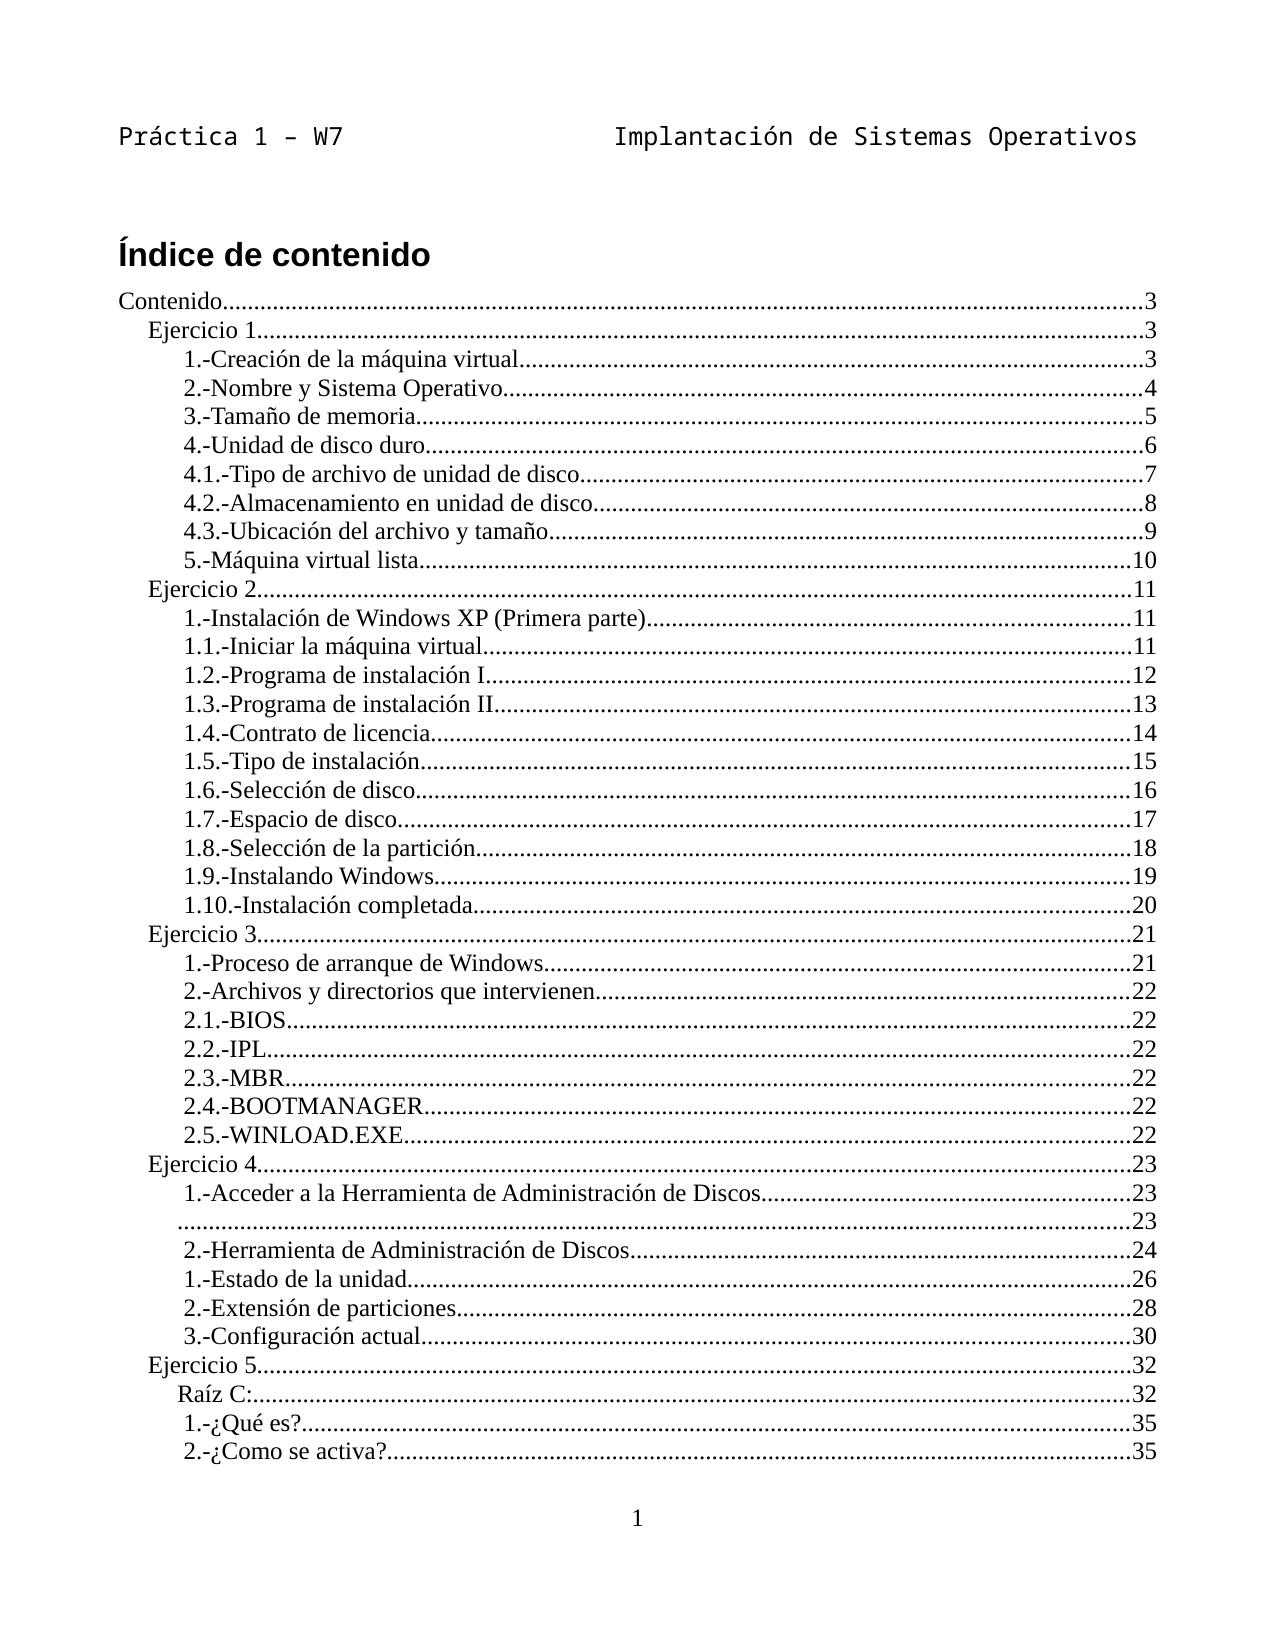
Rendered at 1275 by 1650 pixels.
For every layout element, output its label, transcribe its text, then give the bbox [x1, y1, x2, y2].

text Raíz C: 32 [177, 1379, 1157, 1408]
text 1.8.-Selección de la partición 18 [177, 833, 1157, 861]
text 3.-Configuración actual 30 [177, 1321, 1157, 1350]
text 1.5.-Tipo de instalación 15 [177, 746, 1157, 775]
text 1.-Estado de la unidad 26 [177, 1264, 1157, 1293]
text 23 [177, 1206, 1157, 1235]
text 1.9.-Instalando Windows 19 [177, 861, 1157, 890]
text 4.3.-Ubicación del archivo y tamaño 9 [177, 516, 1157, 545]
text 1.-¿Qué es? 35 [177, 1408, 1157, 1436]
text 1.10.-Instalación completada. 20 [177, 890, 1157, 919]
text 1.-Creación de la máquina virtual 3 [177, 344, 1157, 373]
text 1.-Proceso de arranque de Windows 21 [177, 948, 1157, 976]
text Ejercicio 4 23 [148, 1149, 1157, 1178]
text 4.-Unidad de disco duro 6 [177, 430, 1157, 459]
text 2.-Herramienta de Administración de Discos 24 [177, 1235, 1157, 1264]
text 1.-Acceder a la Herramienta de Administración de Discos 23 [177, 1178, 1157, 1206]
text 4.1.-Tipo de archivo de unidad de disco 7 [177, 459, 1157, 488]
text 2.5.-WINLOAD.EXE 22 [177, 1120, 1157, 1149]
text Ejercicio 1 3 [148, 315, 1157, 344]
text 1.4.-Contrato de licencia 14 [177, 718, 1157, 746]
text Ejercicio 5 32 [148, 1350, 1157, 1379]
text 2.-Extensión de particiones 28 [177, 1293, 1157, 1321]
text 4.2.-Almacenamiento en unidad de disco 8 [177, 488, 1157, 516]
text 2.2.-IPL 22 [177, 1034, 1157, 1063]
text 1.-Instalación de Windows XP (Primera parte) 11 [177, 603, 1157, 631]
text 5.-Máquina virtual lista 10 [177, 545, 1157, 574]
text Contenido 3 [118, 286, 1157, 315]
text 1.6.-Selección de disco. 16 [177, 775, 1157, 804]
text 2.-Nombre y Sistema Operativo 4 [177, 373, 1157, 401]
text 1.3.-Programa de instalación II 13 [177, 689, 1157, 718]
text 3.-Tamaño de memoria 5 [177, 401, 1157, 430]
text Ejercicio 3 21 [148, 919, 1157, 948]
text 2.-Archivos y directorios que intervienen 22 [177, 976, 1157, 1005]
text 1.7.-Espacio de disco. 17 [177, 804, 1157, 833]
text 2.4.-BOOTMANAGER 22 [177, 1091, 1157, 1120]
text 2.1.-BIOS 22 [177, 1005, 1157, 1034]
text Ejercicio 2 11 [148, 574, 1157, 603]
text 1.1.-Iniciar la máquina virtual. 11 [177, 631, 1157, 660]
text 2.3.-MBR 22 [177, 1063, 1157, 1091]
text 2.-¿Como se activa? 35 [177, 1436, 1157, 1465]
text 1.2.-Programa de instalación I 12 [177, 660, 1157, 689]
subtitle Índice de contenido [118, 235, 1157, 274]
